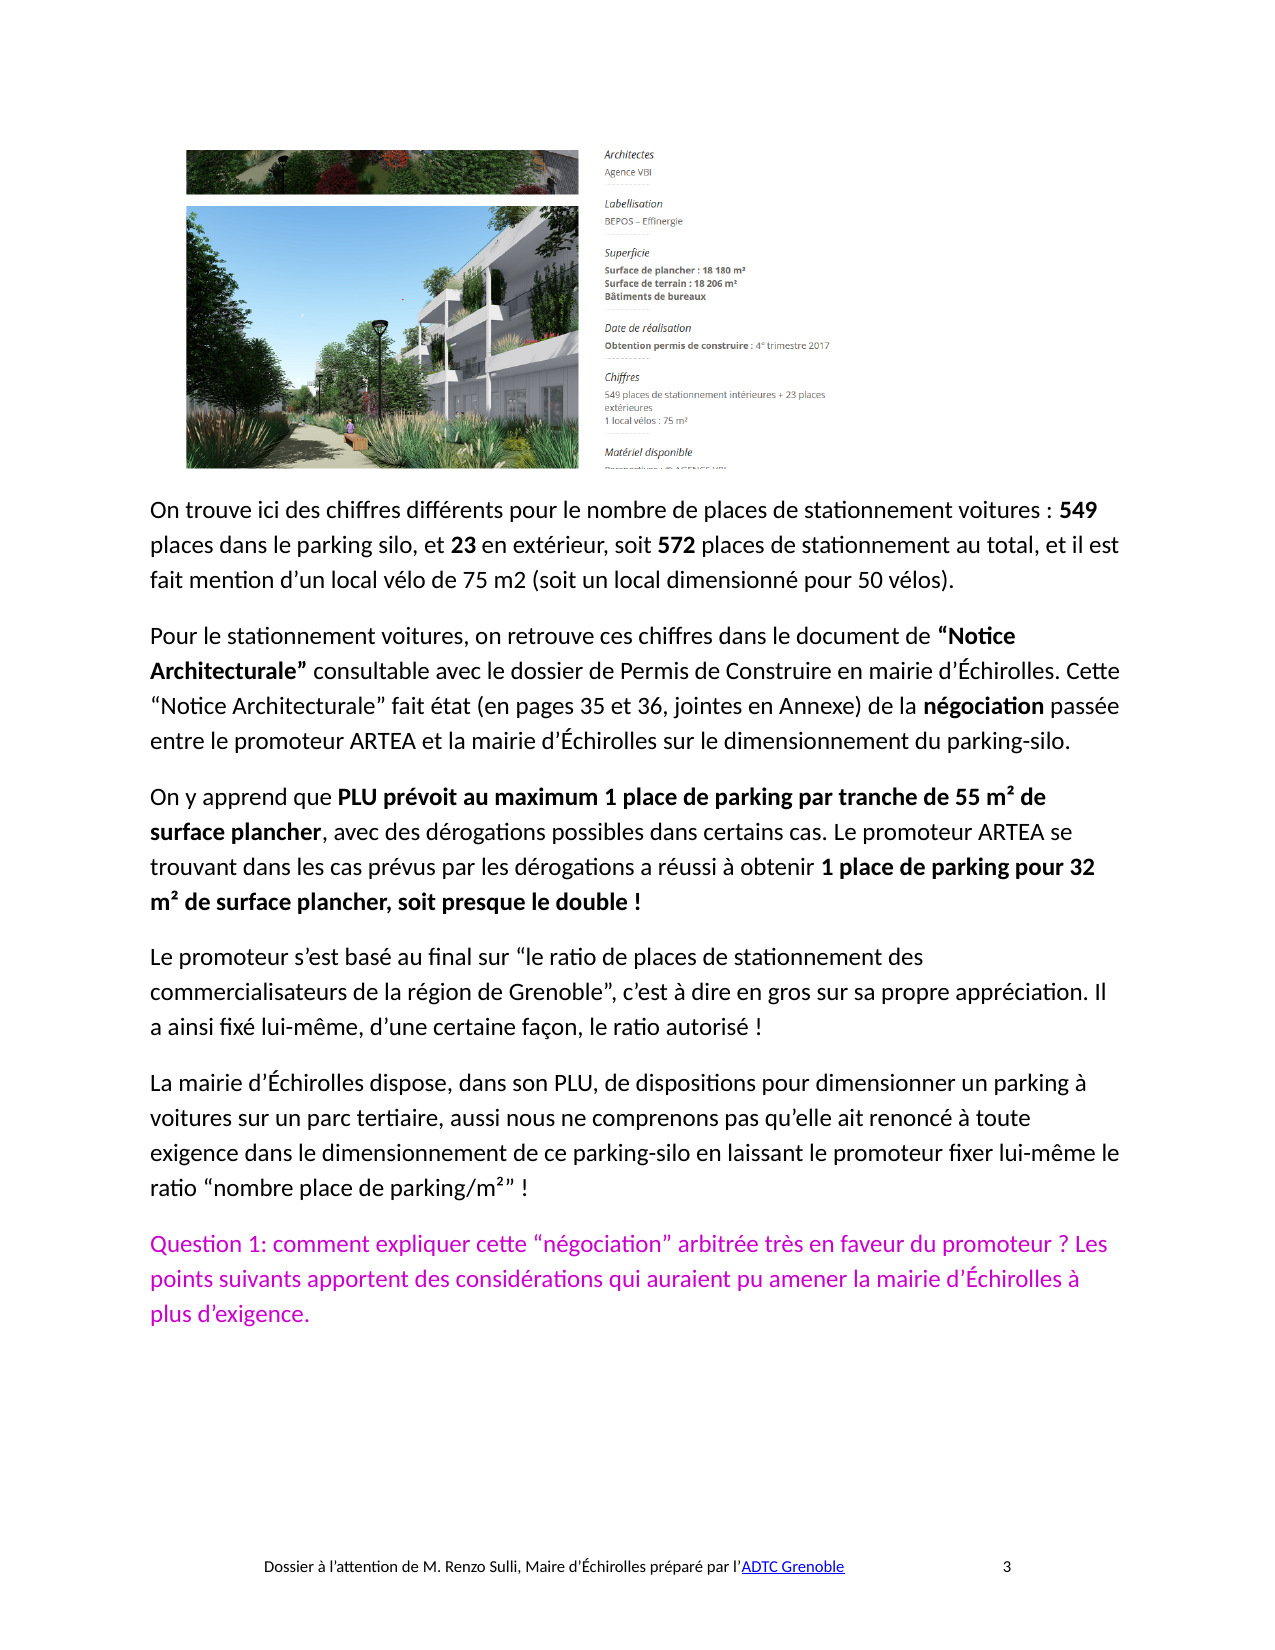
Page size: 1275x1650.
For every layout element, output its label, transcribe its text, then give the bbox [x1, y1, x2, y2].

text Pour le stationnement voitures, on retrouve ces chiffres dans le document de “Notice Architecturale” consultable avec le dossier de Permis de Construire en mairie d’Échirolles. Cette “Notice Architecturale” fait état (en pages 35 et 36, jointes en Annexe) de la négociation passée entre le promoteur ARTEA et la mairie d’Échirolles sur le dimensionnement du parking-silo. [150, 620, 1125, 755]
text On trouve ici des chiffres différents pour le nombre de places de stationnement voitures : 549 places dans le parking silo, et 23 en extérieur, soit 572 places de stationnement au total, et il est fait mention d’un local vélo de 75 m2 (soit un local dimensionné pour 50 vélos). [150, 494, 1125, 594]
text Le promoteur s’est basé au final sur “le ratio de places de stationnement des commercialisateurs de la région de Grenoble”, c’est à dire en gros sur sa propre appréciation. Il a ainsi fixé lui-même, d’une certaine façon, le ratio autorisé ! [150, 942, 1125, 1042]
text On y apprend que PLU prévoit au maximum 1 place de parking par tranche de 55 m² de surface plancher, avec des dérogations possibles dans certains cas. Le promoteur ARTEA se trouvant dans les cas prévus par les dérogations a réussi à obtenir 1 place de parking pour 32 m² de surface plancher, soit presque le double ! [150, 781, 1125, 916]
picture [186, 150, 837, 469]
text La mairie d’Échirolles dispose, dans son PLU, de dispositions pour dimensionner un parking à voitures sur un parc tertiaire, aussi nous ne comprenons pas qu’elle ait renoncé à toute exigence dans le dimensionnement de ce parking-silo en laissant le promoteur fixer lui-même le ratio “nombre place de parking/m²” ! [150, 1067, 1125, 1203]
text Question 1: comment expliquer cette “négociation” arbitrée très en faveur du promoteur ? Les points suivants apportent des considérations qui auraient pu amener la mairie d’Échirolles à plus d’exigence. [150, 1228, 1125, 1329]
